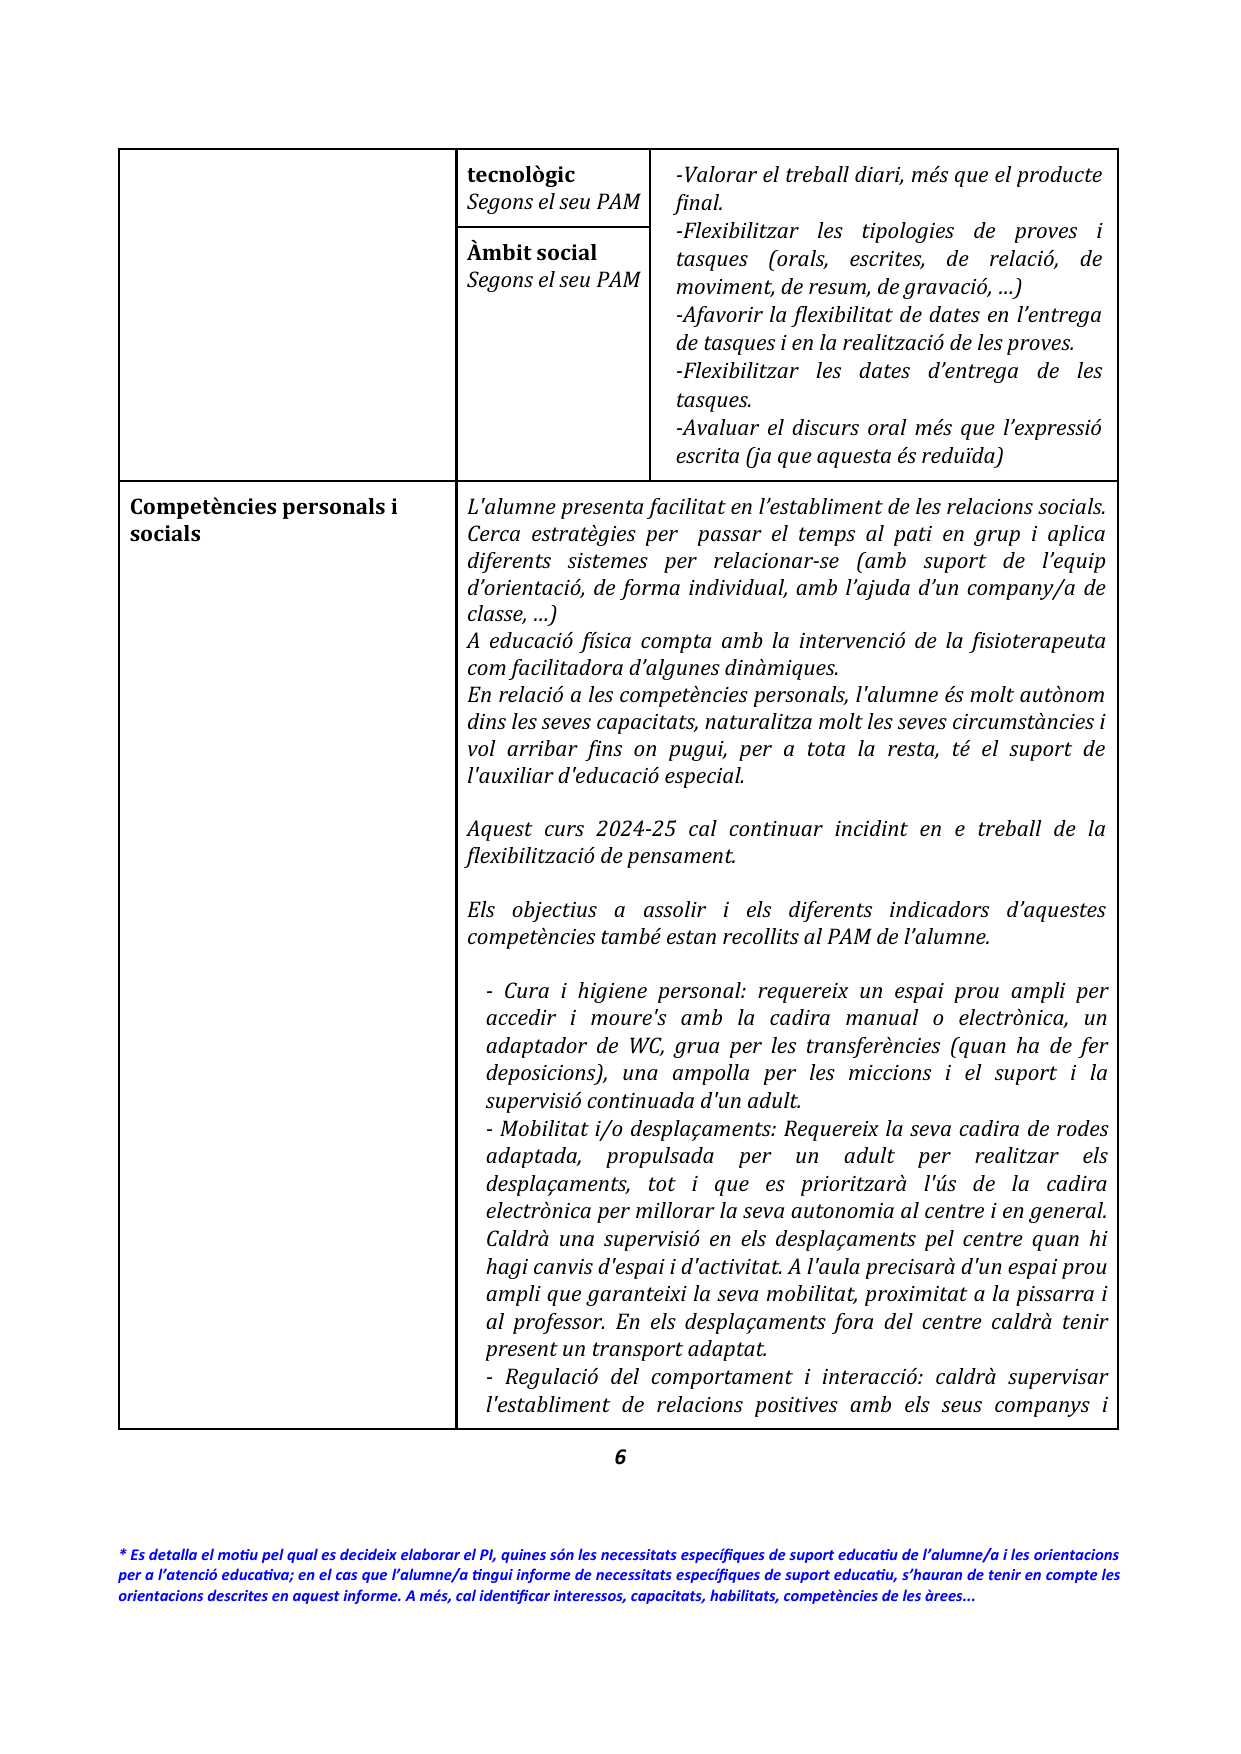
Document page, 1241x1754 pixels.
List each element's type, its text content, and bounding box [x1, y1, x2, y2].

table_cell L'alumne presenta facilitat en l’establiment de les relacions socials. Cerca estratègies per passar el temps al pati en grup i aplica diferents sistemes per relacionar-se (amb suport de l’equip d’orientació, de forma individual, amb l’ajuda d’un company/a de classe, …) A educació física compta amb la intervenció de la fisioterapeuta com facilitadora d’algunes dinàmiques. En relació a les competències personals, l'alumne és molt autònom dins les seves capacitats, naturalitza molt les seves circumstàncies i vol arribar fins on pugui, per a tota la resta, té el suport de l'auxiliar d'educació especial. Aquest curs 2024-25 cal continuar incidint en e treball de la flexibilització de pensament. Els objectius a assolir i els diferents indicadors d’aquestes competències també estan recollits al PAM de l’alumne. - Cura i higiene personal: requereix un espai prou ampli per accedir i moure's amb la cadira manual o electrònica, un adaptador de WC, grua per les transferències (quan ha de fer deposicions), una ampolla per les miccions i el suport i la supervisió continuada d'un adult. - Mobilitat i/o desplaçaments: Requereix la seva cadira de rodes adaptada, propulsada per un adult per realitzar els desplaçaments, tot i que es prioritzarà l'ús de la cadira electrònica per millorar la seva autonomia al centre i en general. Caldrà una supervisió en els desplaçaments pel centre quan hi hagi canvis d'espai i d'activitat. A l'aula precisarà d'un espai prou ampli que garanteixi la seva mobilitat, proximitat a la pissarra i al professor. En els desplaçaments fora del centre caldrà tenir present un transport adaptat. - Regulació del comportament i interacció: caldrà supervisar l'establiment de relacions positives amb els seus companys i [458, 482, 1117, 1428]
table_cell Àmbit social Segons el seu PAM [458, 228, 649, 480]
table_cell tecnològic Segons el seu PAM [458, 150, 649, 226]
table_cell Competències personals i socials [120, 482, 455, 1428]
